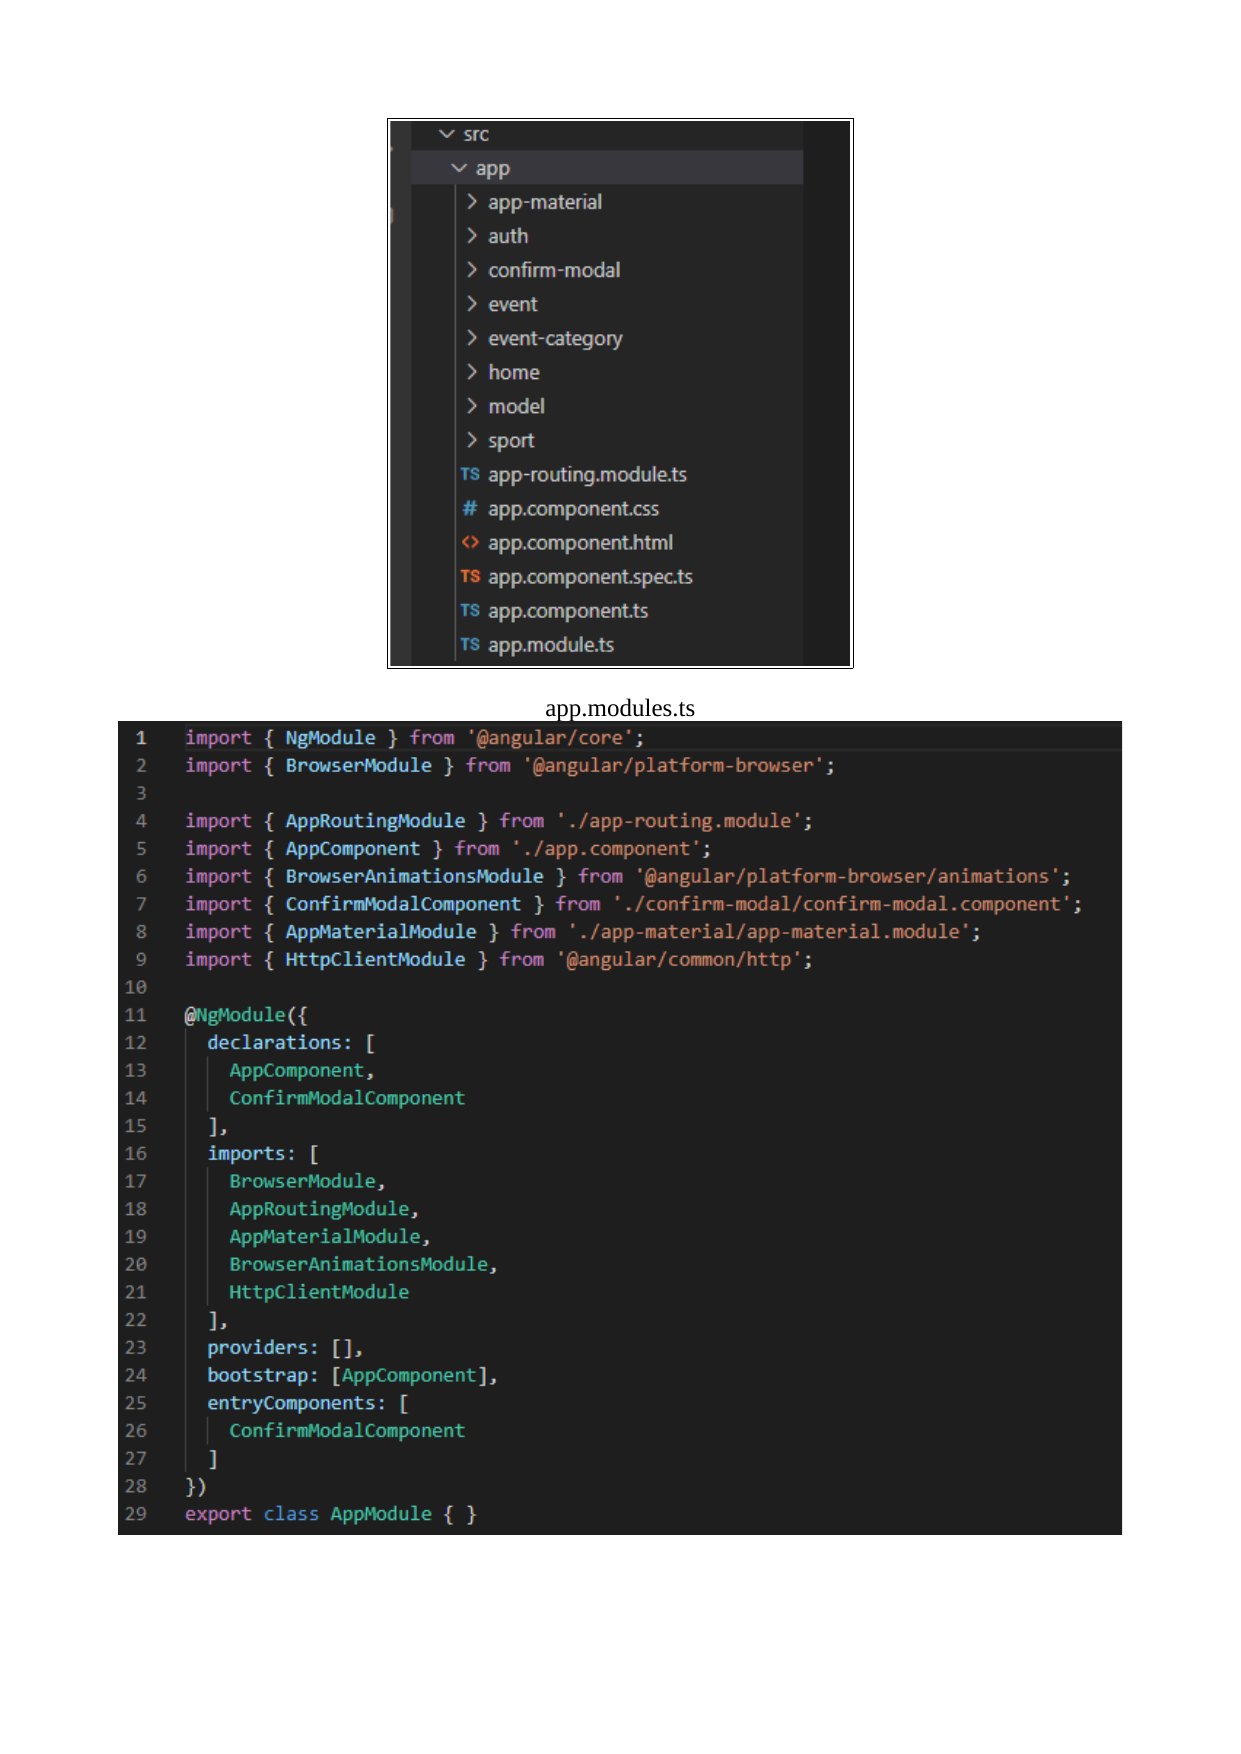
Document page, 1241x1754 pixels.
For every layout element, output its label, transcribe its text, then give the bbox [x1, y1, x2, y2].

picture [118, 721, 1123, 1535]
text app.modules.ts [118, 693, 1122, 721]
picture [390, 121, 850, 666]
